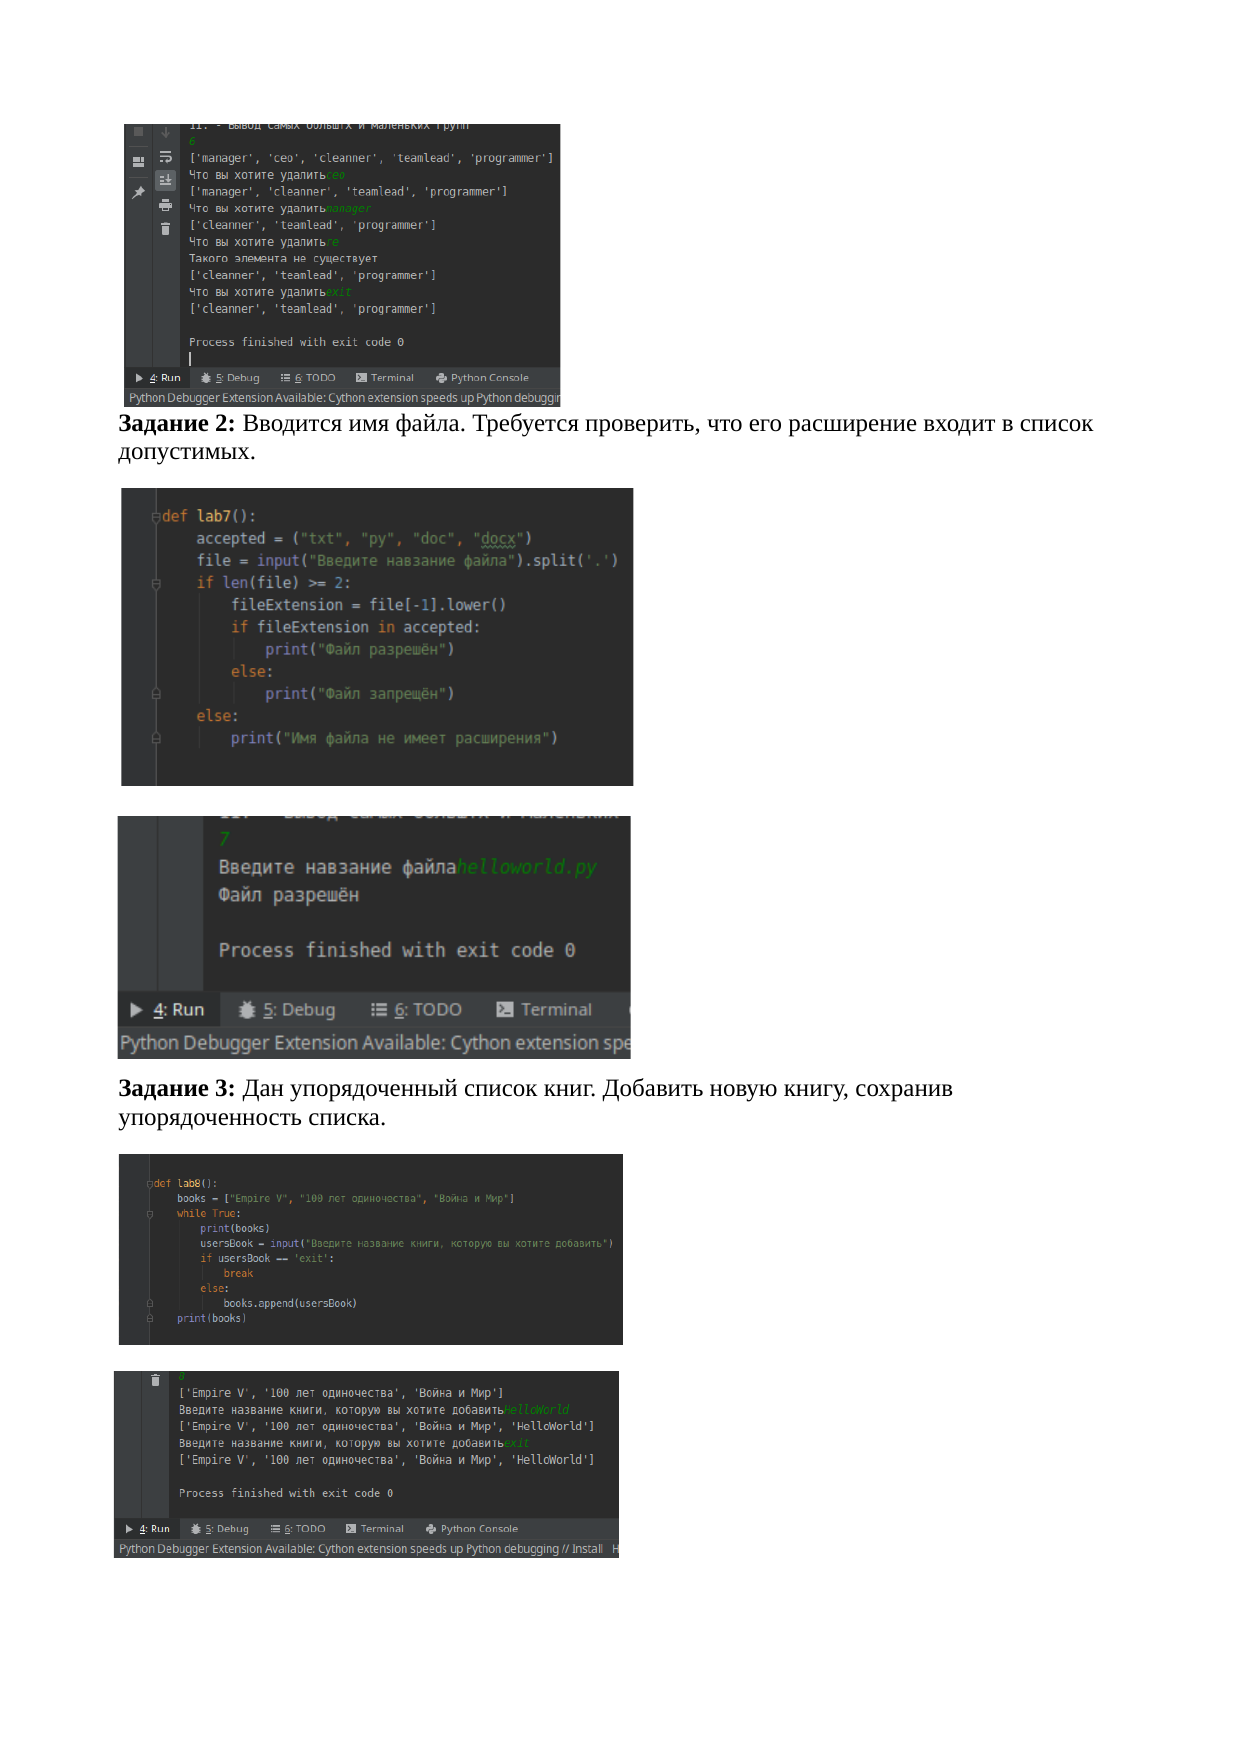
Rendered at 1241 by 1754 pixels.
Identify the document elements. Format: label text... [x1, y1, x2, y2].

picture [360, 488, 476, 786]
picture [373, 1154, 498, 1345]
text Задание 3: Дан упорядоченный список книг. Добавить новую книгу, сохранив упорядоченность списка. [118, 1073, 1122, 1131]
text Задание 2: Вводится имя файла. Требуется проверить, что его расширение входит в список допустимых. [118, 408, 1122, 465]
